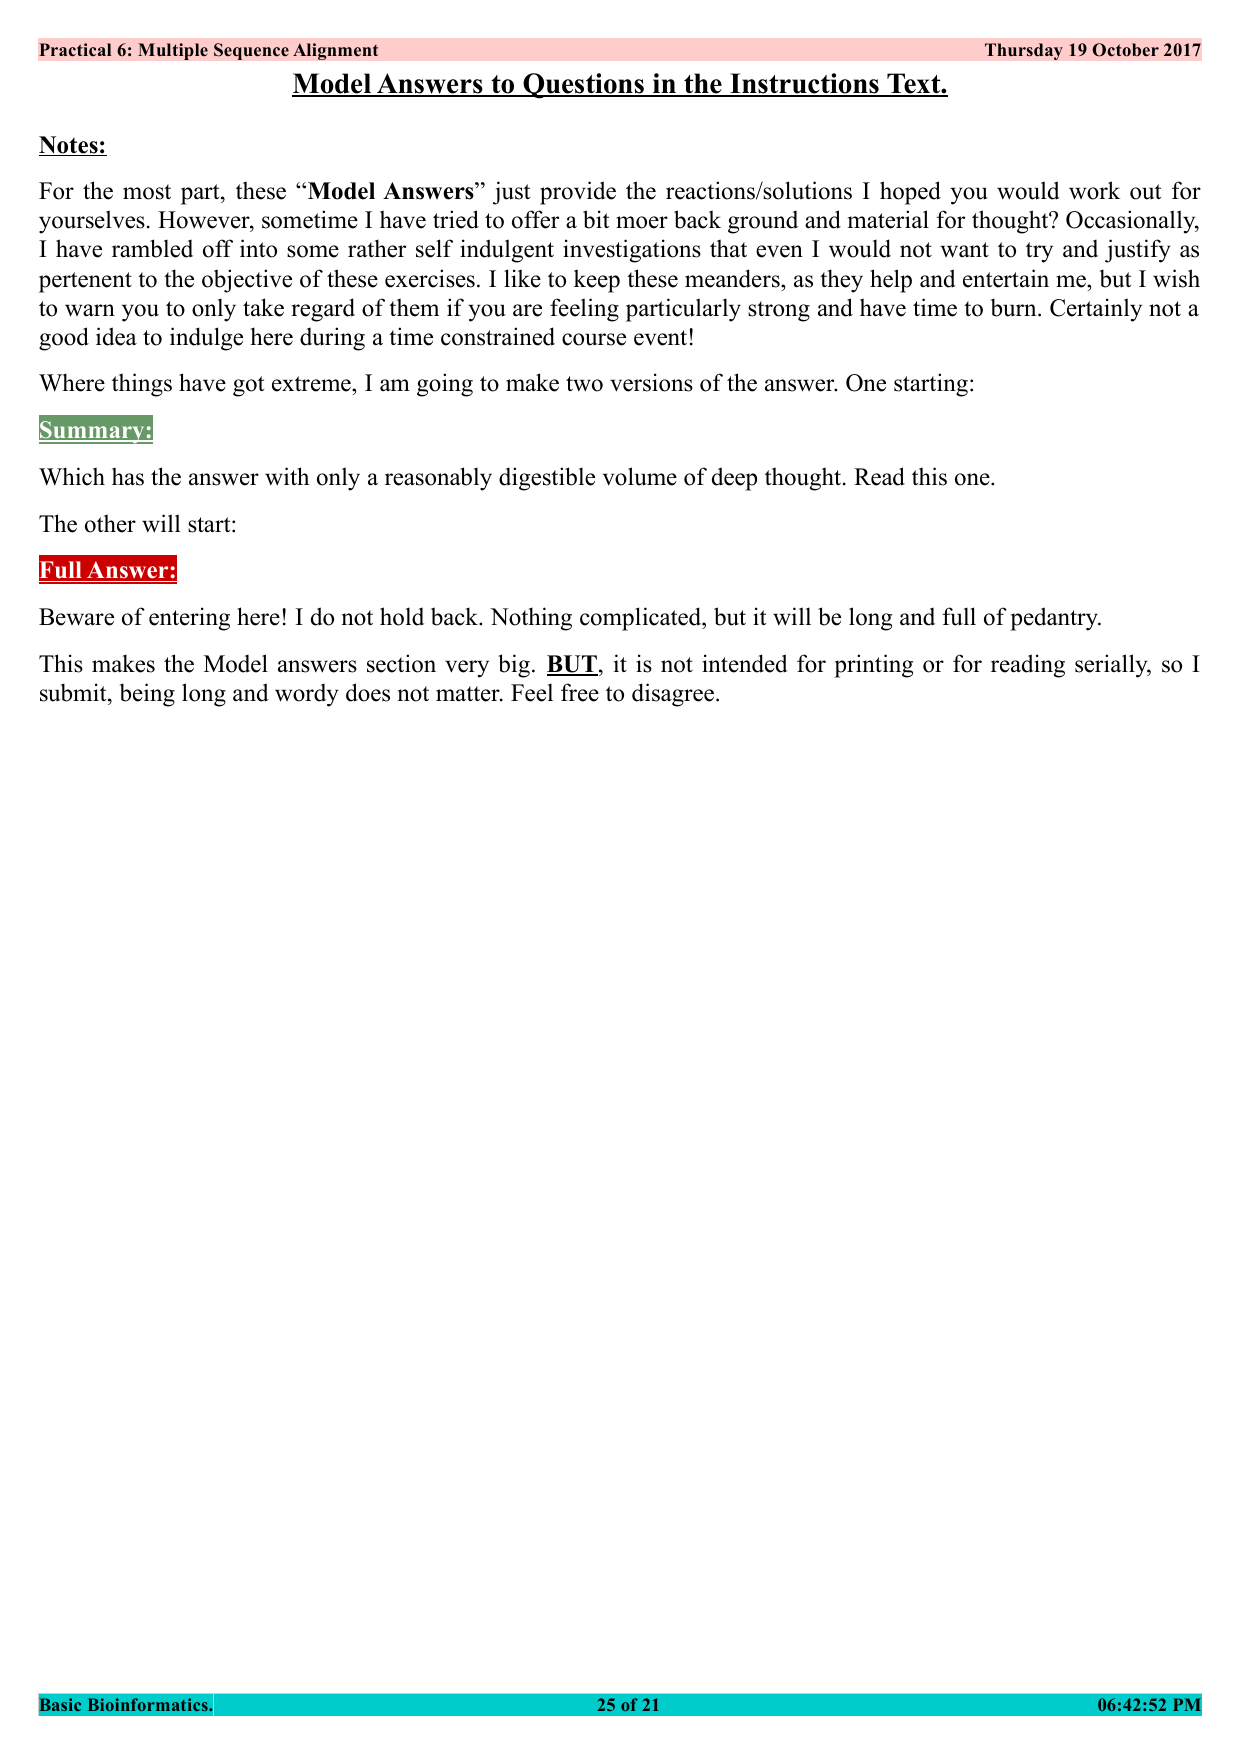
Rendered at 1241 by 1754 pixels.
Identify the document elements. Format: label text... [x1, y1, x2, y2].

text Which has the answer with only a reasonably digestible volume of deep thought. Read this one. [38, 462, 1202, 491]
text Where things have got extreme, I am going to make two versions of the answer. One starting: [38, 368, 1202, 397]
text Notes: [38, 129, 1202, 158]
text For the most part, these “Model Answers” just provide the reactions/solutions I hoped you would work out for yourselves. However, sometime I have tried to offer a bit moer back ground and material for thought? Occasionally, I have rambled off into some rather self indulgent investigations that even I would not want to try and justify as pertenent to the objective of these exercises. I like to keep these meanders, as they help and entertain me, but I wish to warn you to only take regard of them if you are feeling particularly strong and have time to burn. Certainly not a good idea to indulge here during a time constrained course event! [38, 176, 1202, 351]
text Full Answer: [38, 555, 1202, 584]
text Summary: [38, 415, 1202, 444]
text This makes the Model answers section very big. BUT, it is not intended for printing or for reading serially, so I submit, being long and wordy does not matter. Feel free to disagree. [38, 649, 1202, 707]
text Model Answers to Questions in the Instructions Text. [38, 66, 1202, 100]
text Beware of entering here! I do not hold back. Nothing complicated, but it will be long and full of pedantry. [38, 602, 1202, 631]
text The other will start: [38, 509, 1202, 538]
